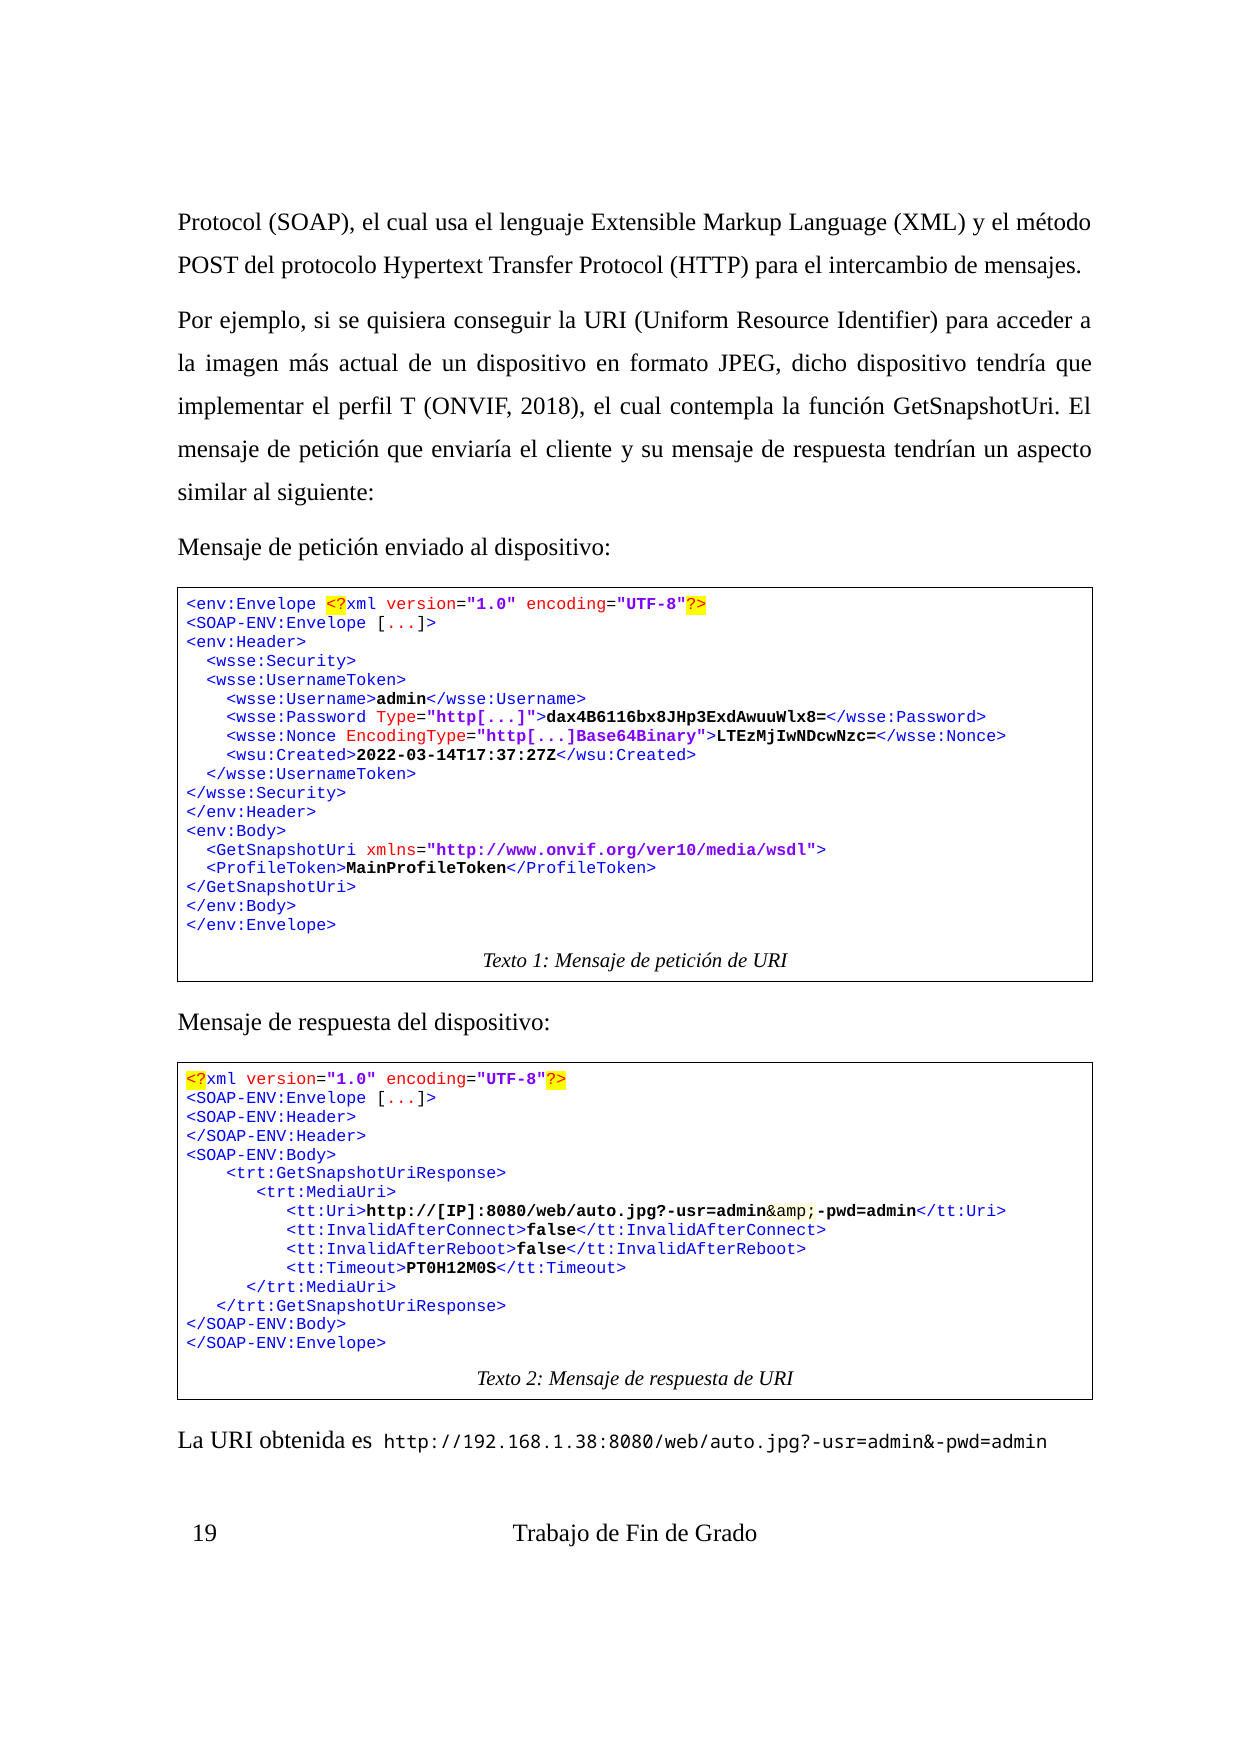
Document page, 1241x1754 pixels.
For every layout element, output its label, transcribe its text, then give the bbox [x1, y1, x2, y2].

text </SOAP-ENV:Body> [186, 1316, 1083, 1335]
text <tt:InvalidAfterConnect>false</tt:InvalidAfterConnect> [186, 1222, 1083, 1241]
text Texto 1: Mensaje de petición de URI [186, 948, 1083, 972]
text <SOAP-ENV:Envelope [...]> [186, 615, 1083, 634]
text <trt:GetSnapshotUriResponse> [186, 1165, 1083, 1184]
text <tt:Uri>http://[IP]:8080/web/auto.jpg?-usr=admin&amp;-pwd=admin</tt:Uri> [186, 1203, 1083, 1222]
text <SOAP-ENV:Body> [186, 1146, 1083, 1165]
text <wsse:Security> [186, 652, 1083, 671]
text <wsse:UsernameToken> [186, 671, 1083, 690]
text Mensaje de petición enviado al dispositivo: [177, 532, 1092, 561]
text <SOAP-ENV:Header> [186, 1108, 1083, 1127]
text </GetSnapshotUri> [186, 879, 1083, 898]
text </trt:MediaUri> [186, 1278, 1083, 1297]
text <?xml version="1.0" encoding="UTF-8"?> [186, 1071, 1083, 1090]
text <wsu:Created>2022-03-14T17:37:27Z</wsu:Created> [186, 747, 1083, 766]
text <trt:MediaUri> [186, 1184, 1083, 1203]
text <SOAP-ENV:Envelope [...]> [186, 1090, 1083, 1108]
text <wsse:Nonce EncodingType="http[...]Base64Binary">LTEzMjIwNDcwNzc=</wsse:Nonce> [186, 728, 1083, 747]
text Mensaje de respuesta del dispositivo: [177, 1007, 1092, 1036]
text Texto 2: Mensaje de respuesta de URI [186, 1366, 1083, 1390]
text </wsse:UsernameToken> [186, 766, 1083, 784]
text </SOAP-ENV:Header> [186, 1127, 1083, 1146]
text Por ejemplo, si se quisiera conseguir la URI (Uniform Resource Identifier) para acceder a la imagen más actual de un dispositivo en formato JPEG, dicho dispositivo tendría que implementar el perfil T (ONVIF, 2018), el cual contempla la función GetSnapshotUri. El mensaje de petición que enviaría el cliente y su mensaje de respuesta tendrían un aspecto similar al siguiente: [177, 305, 1092, 506]
text <tt:InvalidAfterReboot>false</tt:InvalidAfterReboot> [186, 1241, 1083, 1259]
text </env:Envelope> [186, 916, 1083, 935]
text </wsse:Security> [186, 784, 1083, 803]
text La URI obtenida es http://192.168.1.38:8080/web/auto.jpg?-usr=admin&-pwd=admin [177, 1425, 1092, 1454]
text </trt:GetSnapshotUriResponse> [186, 1297, 1083, 1316]
text <env:Header> [186, 634, 1083, 652]
text </env:Body> [186, 898, 1083, 916]
text </env:Header> [186, 803, 1083, 822]
text <wsse:Username>admin</wsse:Username> [186, 690, 1083, 709]
text </SOAP-ENV:Envelope> [186, 1335, 1083, 1354]
text <env:Body> [186, 822, 1083, 841]
text Protocol (SOAP), el cual usa el lenguaje Extensible Markup Language (XML) y el método POST del protocolo Hypertext Transfer Protocol (HTTP) para el intercambio de mensajes. [177, 207, 1092, 278]
text <GetSnapshotUri xmlns="http://www.onvif.org/ver10/media/wsdl"> [186, 841, 1083, 860]
text <wsse:Password Type="http[...]">dax4B6116bx8JHp3ExdAwuuWlx8=</wsse:Password> [186, 709, 1083, 728]
text <tt:Timeout>PT0H12M0S</tt:Timeout> [186, 1259, 1083, 1278]
text <ProfileToken>MainProfileToken</ProfileToken> [186, 860, 1083, 879]
text <env:Envelope <?xml version="1.0" encoding="UTF-8"?> [186, 596, 1083, 615]
